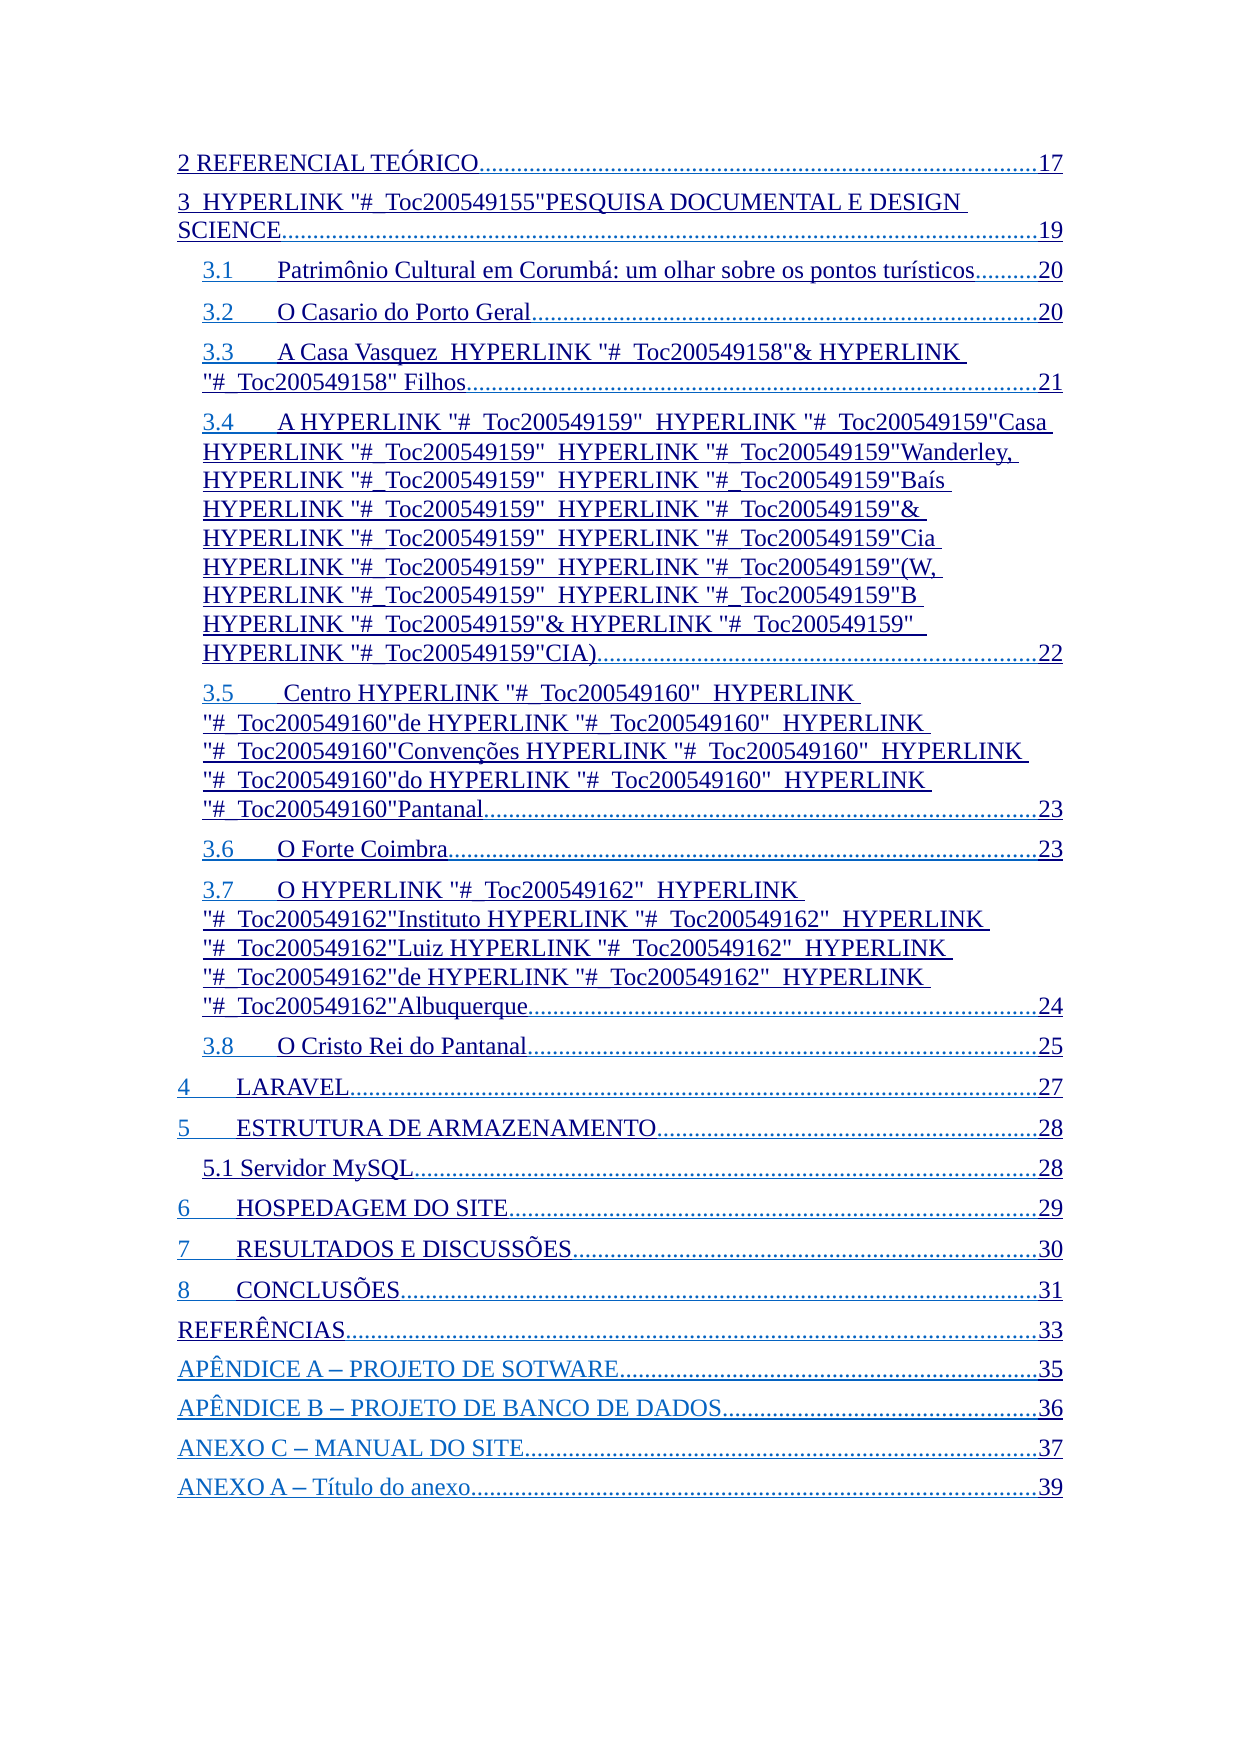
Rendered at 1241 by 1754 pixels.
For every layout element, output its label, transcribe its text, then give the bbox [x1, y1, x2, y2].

text ANEXO A – Título do anexo 39 [177, 1472, 1063, 1497]
text ANEXO C – MANUAL DO SITE 37 [177, 1432, 1063, 1458]
text 3.5 Centro HYPERLINK "#_Toc200549160" HYPERLINK "#_Toc200549160"de HYPERLINK "#_Toc200549160" HYPERLINK "#_Toc200549160"Convenções HYPERLINK "#_Toc200549160" HYPERLINK "#_Toc200549160"do HYPERLINK "#_Toc200549160" HYPERLINK "#_Toc200549160"Pantanal 23 [202, 677, 1063, 819]
text [202, 1057, 1063, 1061]
text 3.7 O HYPERLINK "#_Toc200549162" HYPERLINK "#_Toc200549162"Instituto HYPERLINK "#_Toc200549162" HYPERLINK "#_Toc200549162"Luiz HYPERLINK "#_Toc200549162" HYPERLINK "#_Toc200549162"de HYPERLINK "#_Toc200549162" HYPERLINK "#_Toc200549162"Albuquerque 24 [202, 874, 1063, 1016]
text 3.6 O Forte Coimbra 23 [202, 833, 1063, 859]
text 3.3 A Casa Vasquez HYPERLINK "#_Toc200549158"& HYPERLINK "#_Toc200549158" Filhos 21 [202, 337, 1063, 392]
text 3.4 A HYPERLINK "#_Toc200549159" HYPERLINK "#_Toc200549159"Casa HYPERLINK "#_Toc200549159" HYPERLINK "#_Toc200549159"Wanderley, HYPERLINK "#_Toc200549159" HYPERLINK "#_Toc200549159"Baís HYPERLINK "#_Toc200549159" HYPERLINK "#_Toc200549159"& HYPERLINK "#_Toc200549159" HYPERLINK "#_Toc200549159"Cia HYPERLINK "#_Toc200549159" HYPERLINK "#_Toc200549159"(W, HYPERLINK "#_Toc200549159" HYPERLINK "#_Toc200549159"B HYPERLINK "#_Toc200549159"& HYPERLINK "#_Toc200549159" HYPERLINK "#_Toc200549159"CIA) 22 [202, 406, 1063, 663]
text 5.1 Servidor MySQL 28 [202, 1153, 1063, 1178]
text 6 HOSPEDAGEM DO SITE 29 [177, 1192, 1063, 1218]
text 4 LARAVEL 27 [177, 1071, 1063, 1097]
text APÊNDICE B – PROJETO DE BANCO DE DADOS 36 [177, 1393, 1063, 1418]
text 3.2 O Casario do Porto Geral 20 [202, 296, 1063, 322]
text 7 RESULTADOS E DISCUSSÕES 30 [177, 1233, 1063, 1259]
text 5 ESTRUTURA DE ARMAZENAMENTO 28 [177, 1112, 1063, 1138]
text REFERÊNCIAS 33 [177, 1315, 1063, 1340]
text 3.1 Patrimônio Cultural em Corumbá: um olhar sobre os pontos turísticos 20 [202, 255, 1063, 281]
text APÊNDICE A – PROJETO DE SOTWARE 35 [177, 1354, 1063, 1379]
text 8 CONCLUSÕES 31 [177, 1274, 1063, 1300]
text 2 REFERENCIAL TEÓRICO 17 [177, 148, 1063, 173]
text 3 HYPERLINK "#_Toc200549155"PESQUISA DOCUMENTAL E DESIGN SCIENCE 19 [177, 187, 1063, 241]
text 3.8 O Cristo Rei do Pantanal 25 [202, 1030, 1063, 1056]
